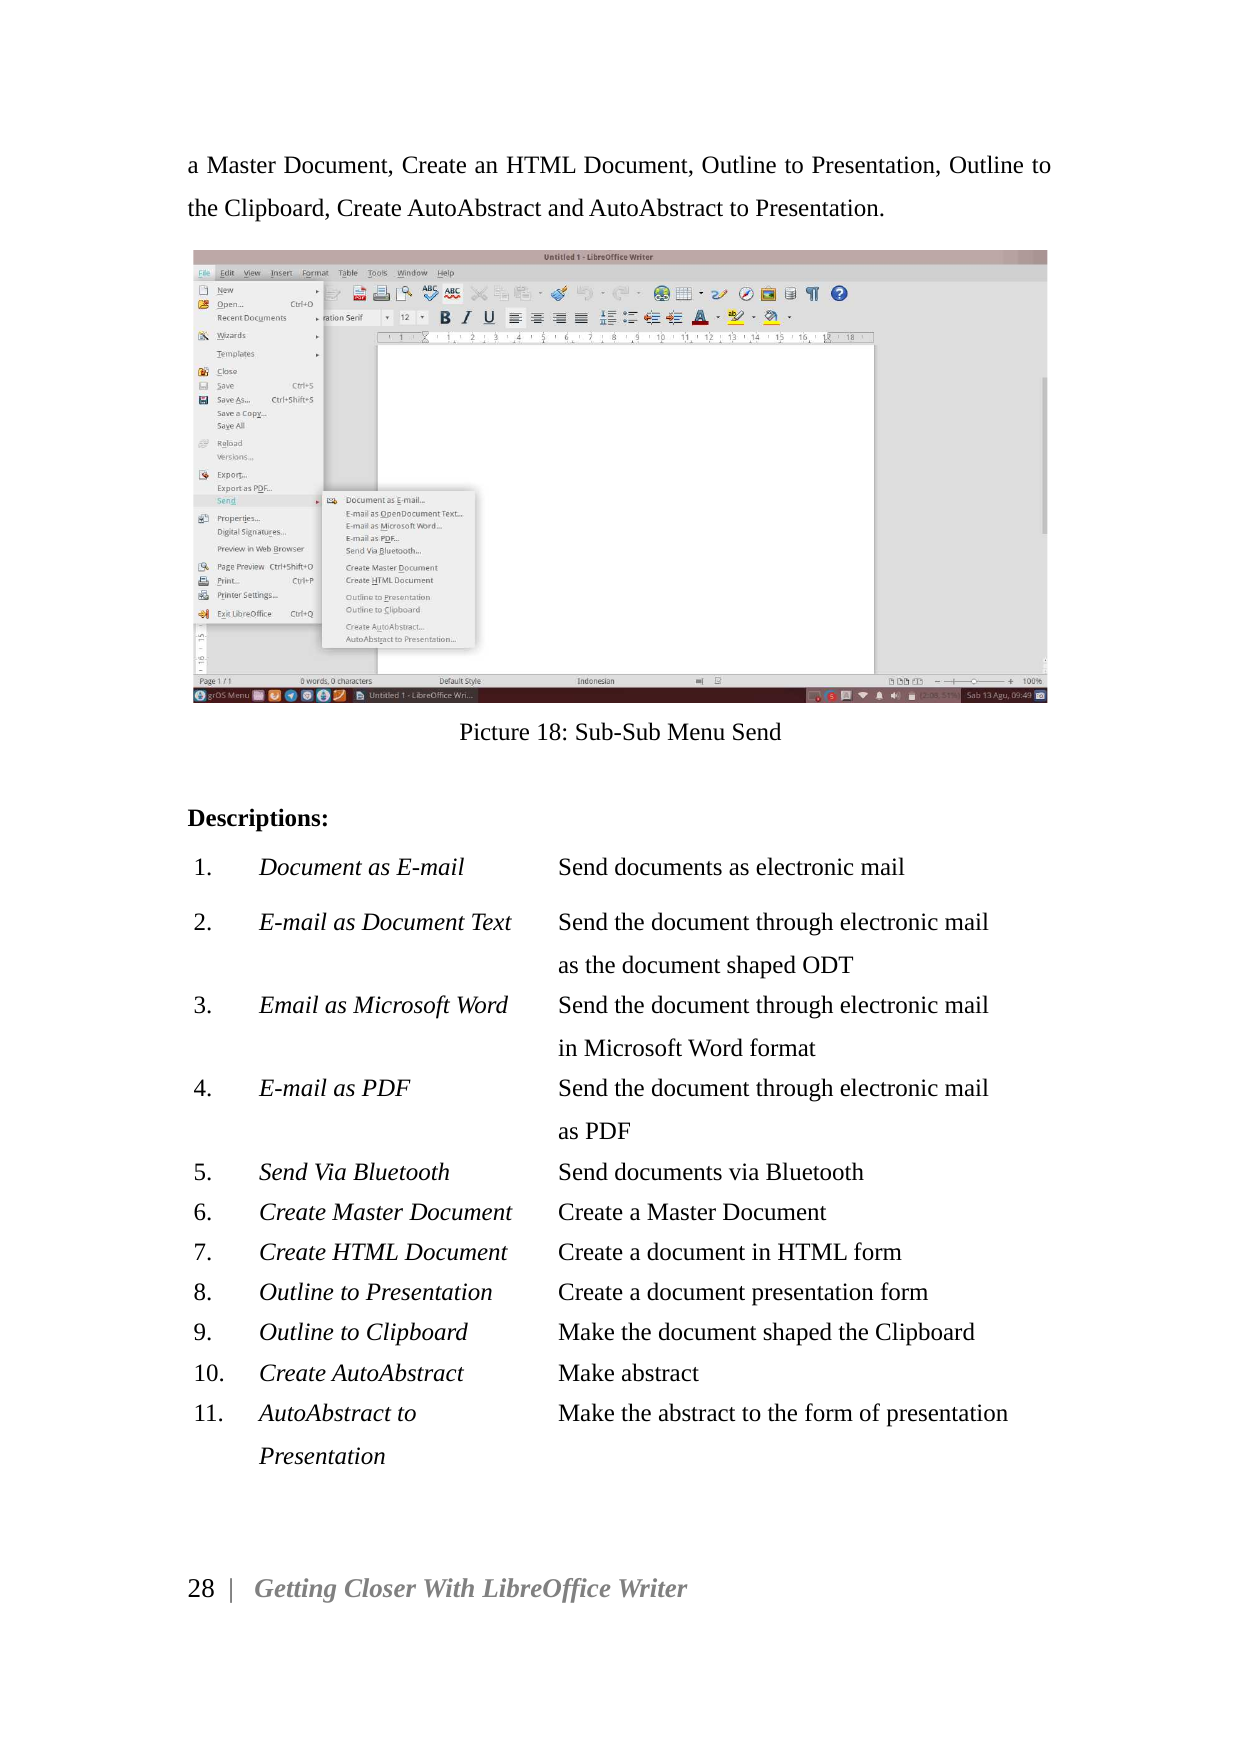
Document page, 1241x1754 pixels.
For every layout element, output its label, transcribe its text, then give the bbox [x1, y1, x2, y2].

table_cell E-mail as Document Text [253, 901, 552, 984]
table_cell Make the abstract to the form of presentation [552, 1392, 1050, 1475]
table_cell 3. [188, 984, 253, 1067]
table_cell 8. [188, 1271, 253, 1312]
table_cell Send documents via Bluetooth [552, 1151, 1050, 1191]
table_cell Send Via Bluetooth [253, 1151, 552, 1191]
picture [193, 250, 1048, 703]
table_cell Create AutoAbstract [253, 1352, 552, 1392]
table_cell Outline to Presentation [253, 1271, 552, 1312]
table_cell Send the document through electronic mail as the document shaped ODT [552, 901, 1050, 984]
table_cell Send the document through electronic mail in Microsoft Word format [552, 984, 1050, 1067]
table_cell 10. [188, 1352, 253, 1392]
table_cell 7. [188, 1231, 253, 1271]
table_cell E-mail as PDF [253, 1068, 552, 1151]
table_cell Create a Master Document [552, 1191, 1050, 1231]
text a Master Document, Create an HTML Document, Outline to Presentation, Outline to the Clipboard, Create AutoAbstract and AutoAbstract to Presentation. [187, 150, 1053, 222]
table_cell 5. [188, 1151, 253, 1191]
table_cell AutoAbstract to Presentation [253, 1392, 552, 1475]
table_header 1. [188, 846, 253, 901]
table_cell Create a document presentation form [552, 1271, 1050, 1312]
table_header Document as E-mail [253, 846, 552, 901]
table_cell 4. [188, 1068, 253, 1151]
table_cell Create HTML Document [253, 1231, 552, 1271]
table_cell Create a document in HTML form [552, 1231, 1050, 1271]
table_cell Outline to Clipboard [253, 1312, 552, 1352]
table_cell Make abstract [552, 1352, 1050, 1392]
table_cell Email as Microsoft Word [253, 984, 552, 1067]
table_cell 11. [188, 1392, 253, 1475]
table_header Send documents as electronic mail [552, 846, 1050, 901]
text Picture 18: Sub-Sub Menu Send [187, 251, 1053, 745]
table_cell Create Master Document [253, 1191, 552, 1231]
table_cell 6. [188, 1191, 253, 1231]
table_cell Make the document shaped the Clipboard [552, 1312, 1050, 1352]
table_cell Send the document through electronic mail as PDF [552, 1068, 1050, 1151]
table_cell 2. [188, 901, 253, 984]
table_cell 9. [188, 1312, 253, 1352]
text Descriptions: [187, 803, 1053, 832]
